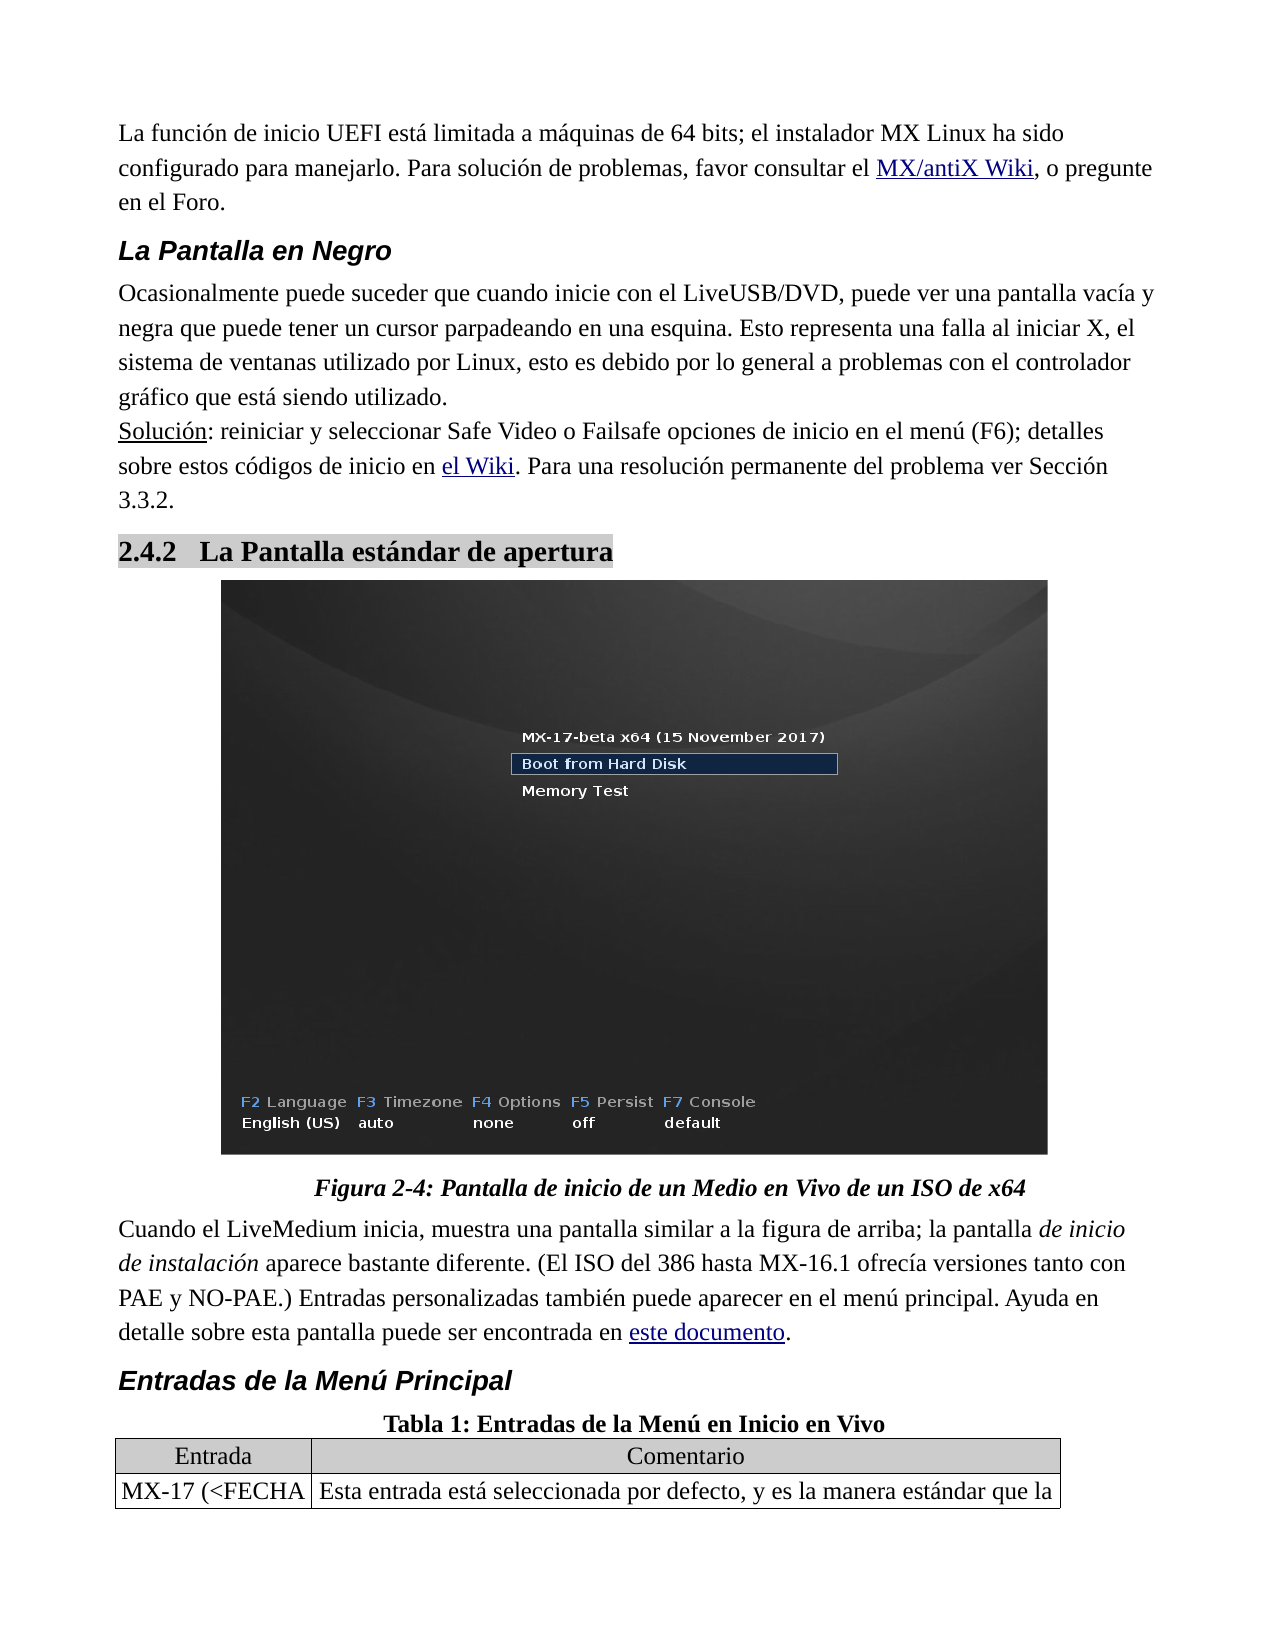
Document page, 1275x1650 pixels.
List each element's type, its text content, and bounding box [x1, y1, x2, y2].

table_header Comentario [312, 1439, 1060, 1473]
subtitle La Pantalla en Negro [118, 234, 1157, 266]
text Figura 2-4: Pantalla de inicio de un Medio en Vivo de un ISO de x64 [118, 1173, 1157, 1201]
text La función de inicio UEFI está limitada a máquinas de 64 bits; el instalador MX Linux ha sido configurado para manejarlo. Para solución de problemas, favor consultar el MX/antiX Wiki, o pregunte en el Foro. [118, 118, 1157, 216]
subtitle 2.4.2 La Pantalla estándar de apertura [613, 534, 1157, 568]
table_cell MX-17 (<FECHA [116, 1474, 311, 1508]
table_cell Esta entrada está seleccionada por defecto, y es la manera estándar que la [312, 1474, 1060, 1508]
text Cuando el LiveMedium inicia, muestra una pantalla similar a la figura de arriba; la pantalla de inicio de instalación aparece bastante diferente. (El ISO del 386 hasta MX-16.1 ofrecía versiones tanto con PAE y NO-PAE.) Entradas personalizadas también puede aparecer en el menú principal. Ayuda en detalle sobre esta pantalla puede ser encontrada en este documento. [118, 1214, 1157, 1346]
text Ocasionalmente puede suceder que cuando inicie con el LiveUSB/DVD, puede ver una pantalla vacía y negra que puede tener un cursor parpadeando en una esquina. Esto representa una falla al iniciar X, el sistema de ventanas utilizado por Linux, esto es debido por lo general a problemas con el controlador gráfico que está siendo utilizado. [118, 278, 1157, 411]
picture [221, 580, 1048, 1155]
subtitle Tabla 1: Entradas de la Menú en Inicio en Vivo [118, 1409, 1157, 1437]
text Solución: reiniciar y seleccionar Safe Video o Failsafe opciones de inicio en el menú (F6); detalles sobre estos códigos de inicio en el Wiki. Para una resolución permanente del problema ver Sección 3.3.2. [118, 416, 1157, 514]
table_header Entrada [116, 1439, 311, 1473]
subtitle Entradas de la Menú Principal [118, 1364, 1157, 1396]
